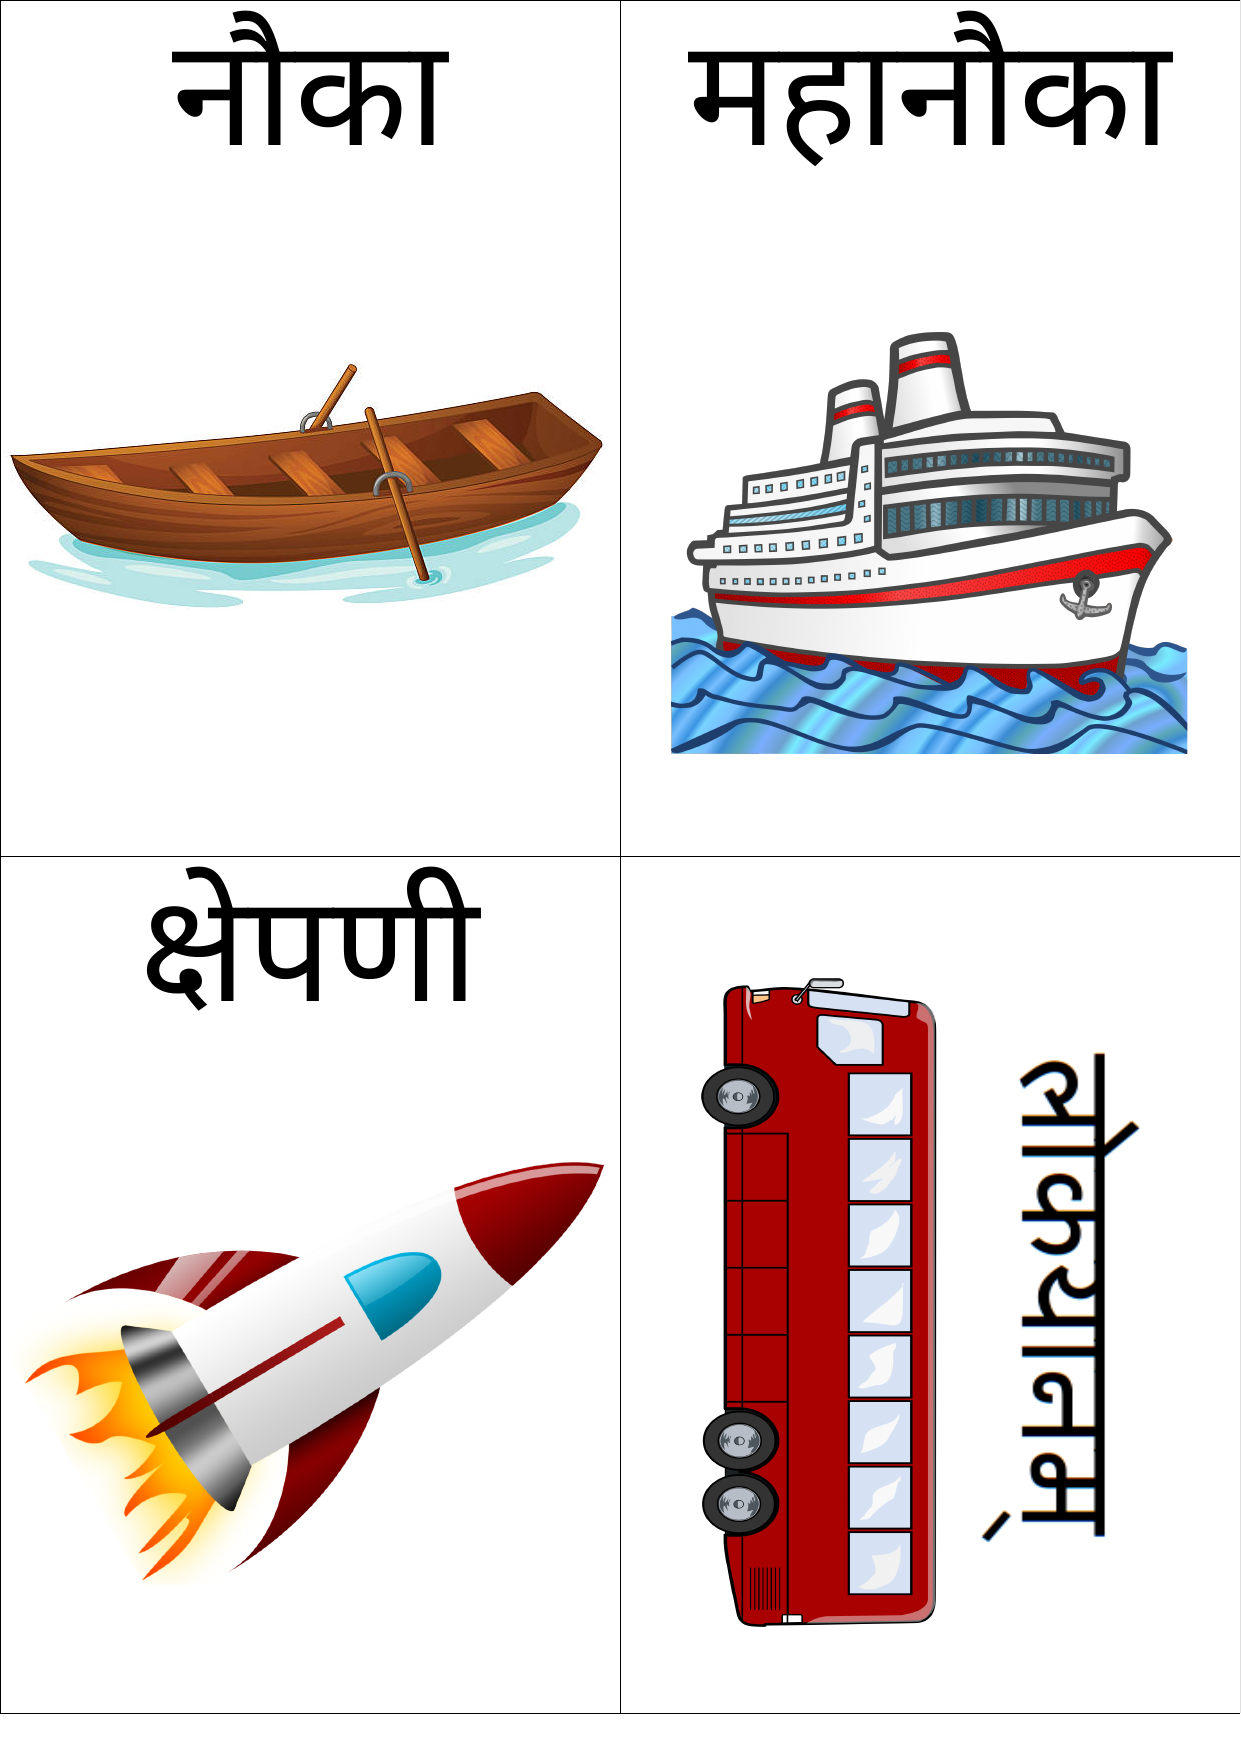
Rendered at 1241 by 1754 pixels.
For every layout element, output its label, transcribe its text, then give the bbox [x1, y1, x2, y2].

picture [701, 978, 937, 1627]
table_cell क्षेपणी [1, 857, 620, 1712]
table_cell नौका [1, 1, 620, 856]
picture [671, 281, 1188, 754]
table_cell महानौका [621, 1, 1240, 856]
table_cell [621, 857, 1240, 1712]
picture [3, 1153, 613, 1585]
picture [3, 362, 613, 627]
picture [976, 1041, 1166, 1555]
